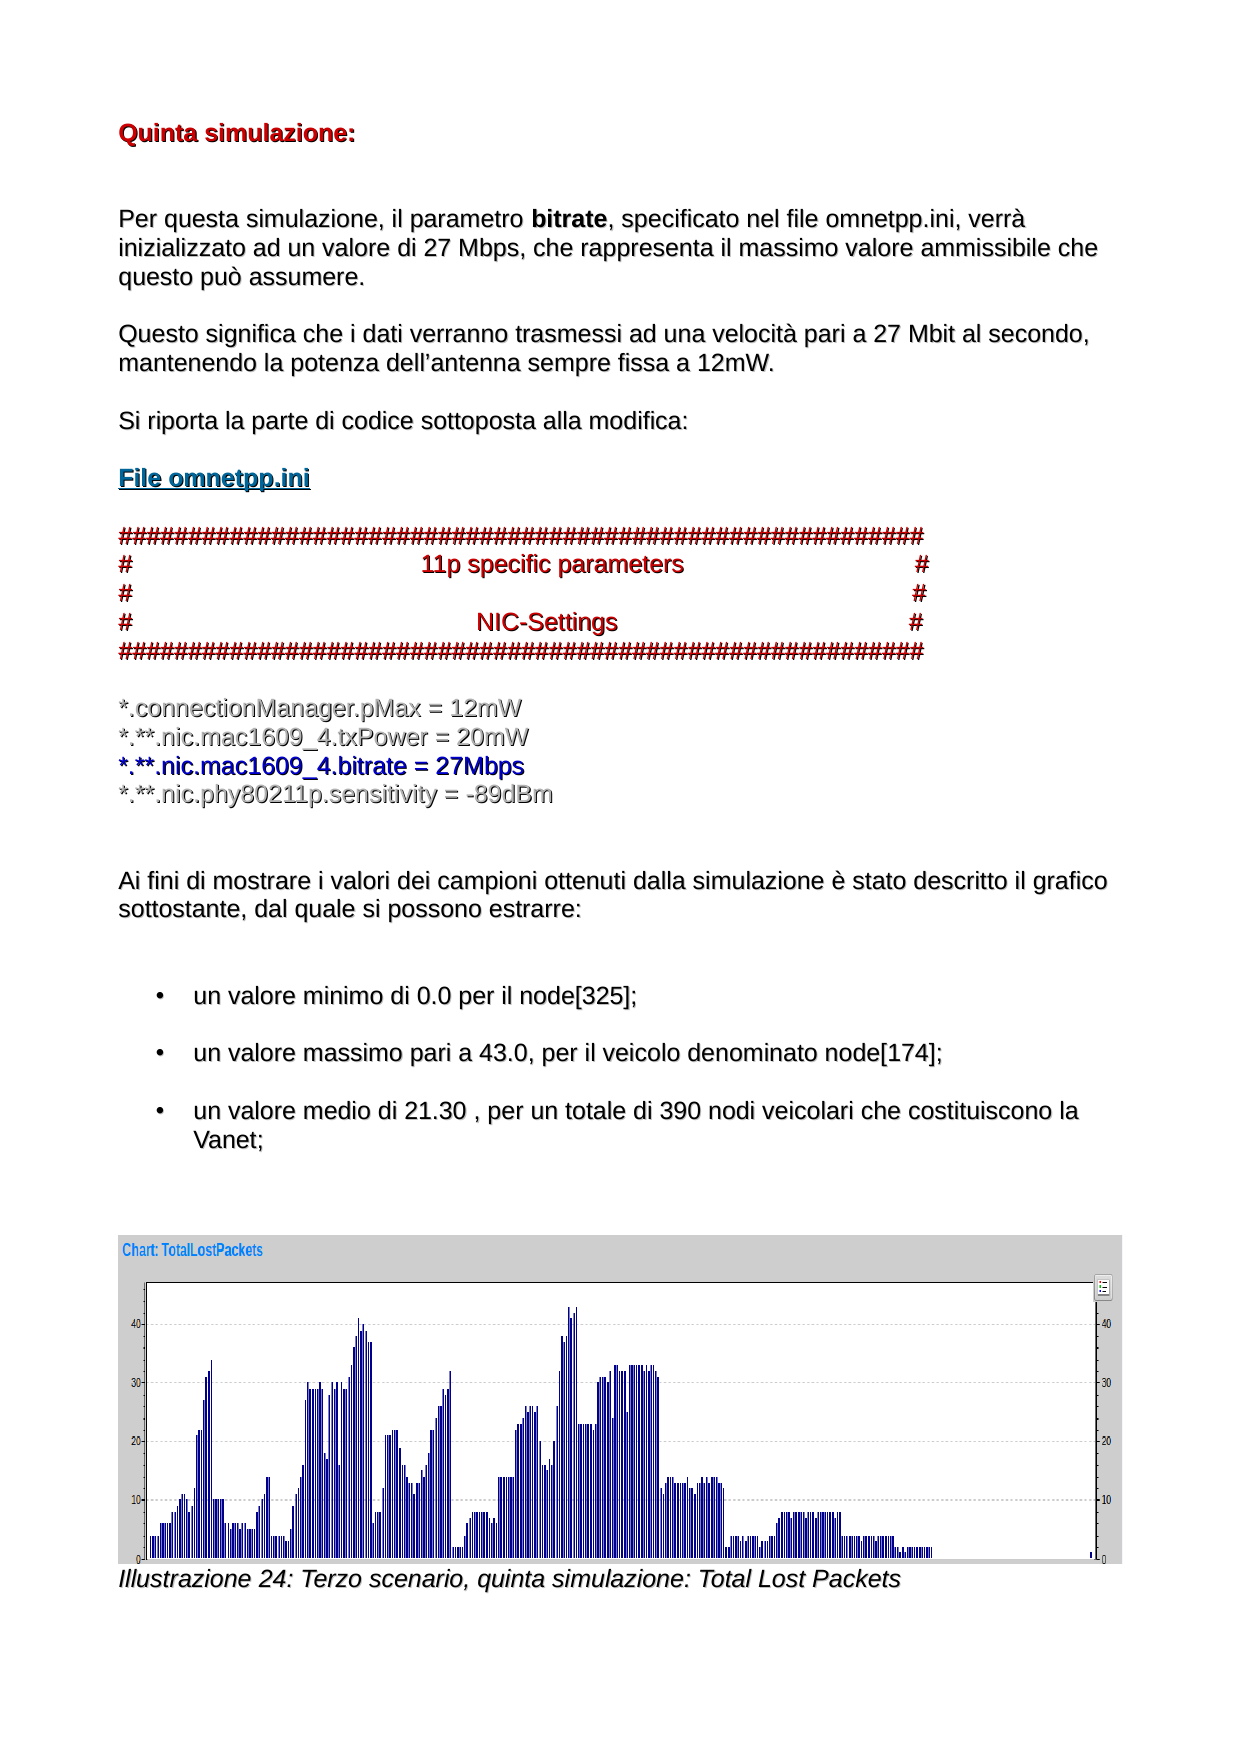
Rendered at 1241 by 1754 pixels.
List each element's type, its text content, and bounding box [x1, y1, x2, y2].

text Questo significa che i dati verranno trasmessi ad una velocità pari a 27 Mbit al secondo, mantenendo la potenza dell’antenna sempre fissa a 12mW. [118, 319, 1122, 377]
text ########################################################## [118, 521, 1122, 549]
text Ai fini di mostrare i valori dei campioni ottenuti dalla simulazione è stato descritto il grafico sottostante, dal quale si possono estrarre: [118, 866, 1122, 923]
text # # [118, 578, 1122, 607]
text ########################################################## [118, 636, 1122, 664]
picture [118, 1235, 1123, 1564]
text Si riporta la parte di codice sottoposta alla modifica: [118, 406, 1122, 434]
text *.**.nic.phy80211p.sensitivity = -89dBm [118, 779, 1122, 808]
list un valore minimo di 0.0 per il node[325]; [156, 981, 1122, 1009]
text Quinta simulazione: [118, 118, 1122, 147]
text # 11p specific parameters # [118, 549, 1122, 578]
text *.connectionManager.pMax = 12mW [118, 693, 1122, 722]
text *.**.nic.mac1609_4.bitrate = 27Mbps [118, 751, 1122, 779]
text File omnetpp.ini [118, 463, 1122, 492]
text Illustrazione 24: Terzo scenario, quinta simulazione: Total Lost Packets [118, 1564, 1122, 1592]
text # NIC-Settings # [118, 607, 1122, 636]
text *.**.nic.mac1609_4.txPower = 20mW [118, 722, 1122, 751]
list un valore medio di 21.30 , per un totale di 390 nodi veicolari che costituiscono la Vanet; [156, 1096, 1122, 1153]
text Per questa simulazione, il parametro bitrate, specificato nel file omnetpp.ini, verrà inizializzato ad un valore di 27 Mbps, che rappresenta il massimo valore ammissibile che questo può assumere. [118, 204, 1122, 291]
list un valore massimo pari a 43.0, per il veicolo denominato node[174]; [156, 1038, 1122, 1067]
